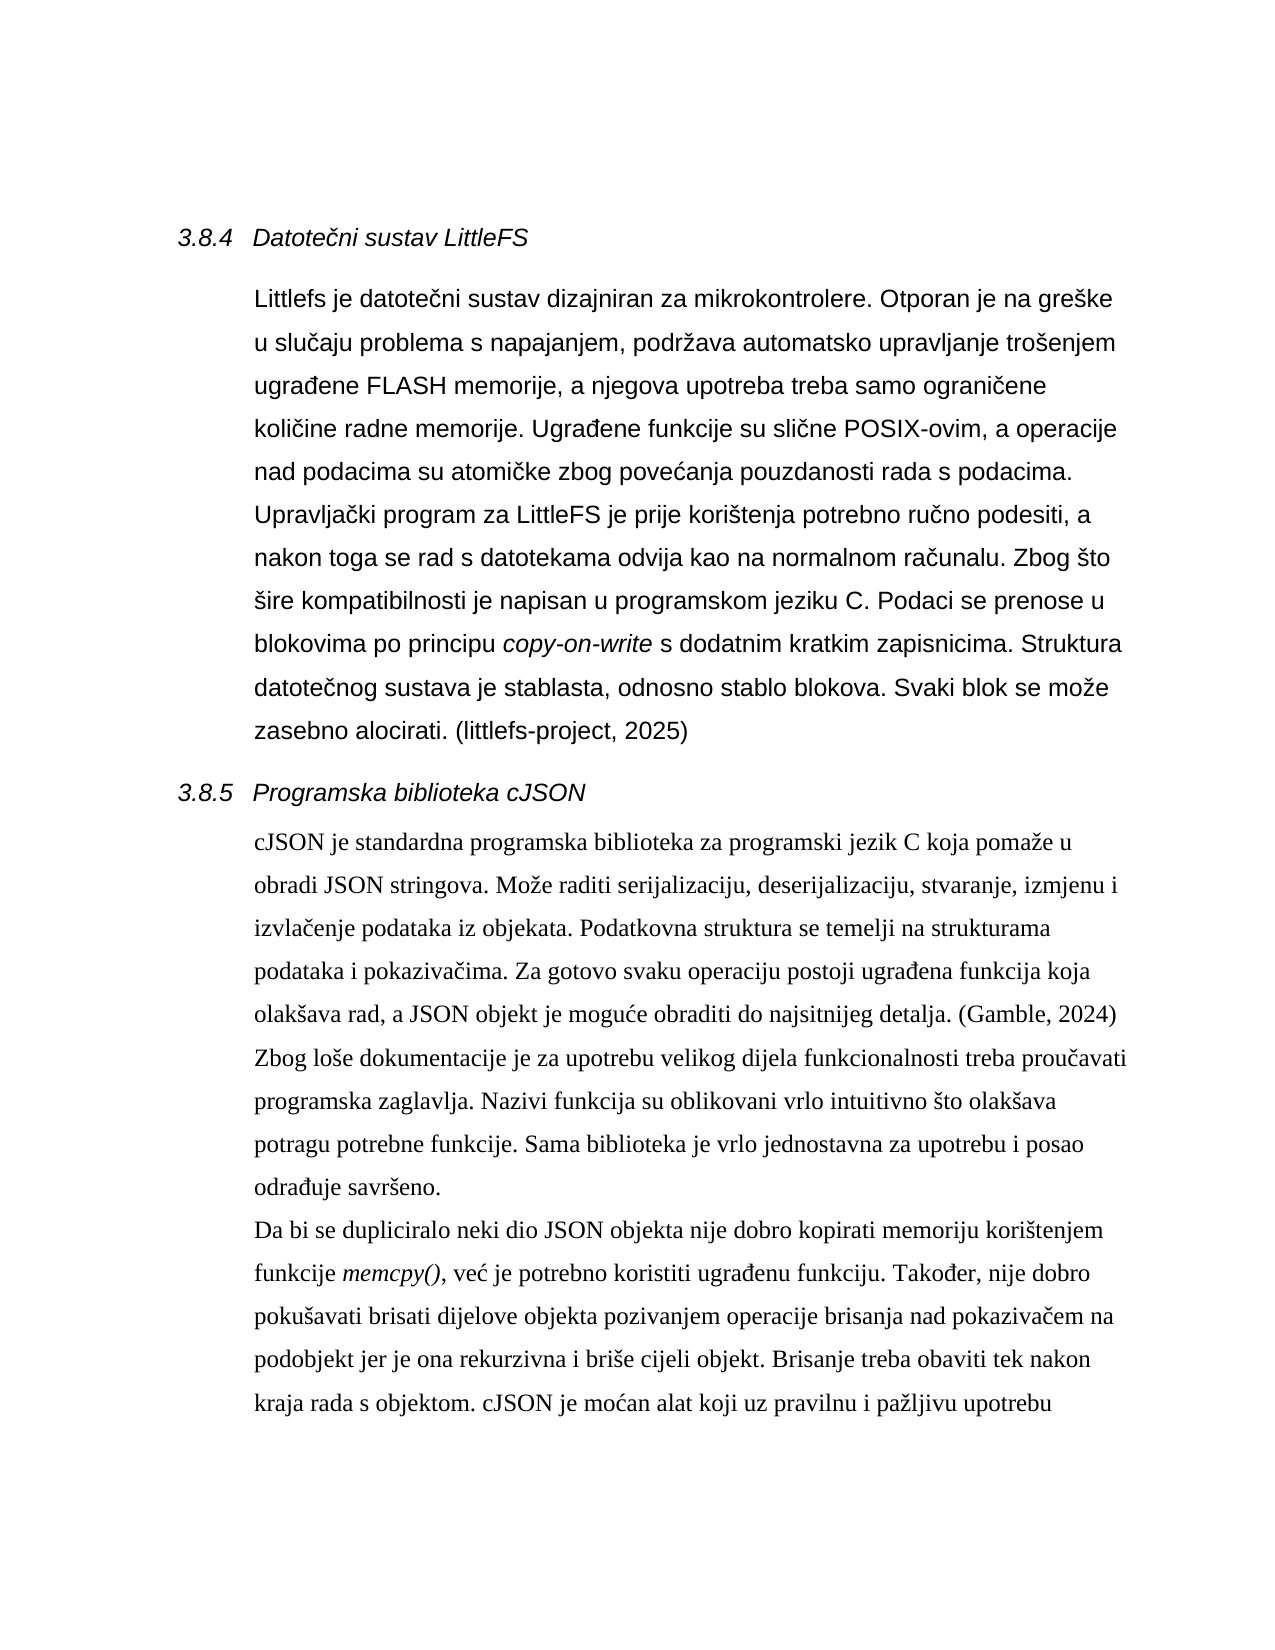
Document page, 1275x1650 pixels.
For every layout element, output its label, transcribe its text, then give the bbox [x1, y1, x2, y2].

text Da bi se dupliciralo neki dio JSON objekta nije dobro kopirati memoriju korištenjem funkcije memcpy(), već je potrebno koristiti ugrađenu funkciju. Također, nije dobro pokušavati brisati dijelove objekta pozivanjem operacije brisanja nad pokazivačem na podobjekt jer je ona rekurzivna i briše cijeli objekt. Brisanje treba obaviti tek nakon kraja rada s objektom. cJSON je moćan alat koji uz pravilnu i pažljivu upotrebu [254, 1215, 1127, 1416]
text cJSON je standardna programska biblioteka za programski jezik C koja pomaže u obradi JSON stringova. Može raditi serijalizaciju, deserijalizaciju, stvaranje, izmjenu i izvlačenje podataka iz objekata. Podatkovna struktura se temelji na strukturama podataka i pokazivačima. Za gotovo svaku operaciju postoji ugrađena funkcija koja olakšava rad, a JSON objekt je moguće obraditi do najsitnijeg detalja. (Gamble, 2024) Zbog loše dokumentacije je za upotrebu velikog dijela funkcionalnosti treba proučavati programska zaglavlja. Nazivi funkcija su oblikovani vrlo intuitivno što olakšava potragu potrebne funkcije. Sama biblioteka je vrlo jednostavna za upotrebu i posao odrađuje savršeno. [254, 827, 1127, 1201]
subtitle Datotečni sustav LittleFS [177, 223, 1127, 251]
subtitle Littlefs je datotečni sustav dizajniran za mikrokontrolere. Otporan je na greške u slučaju problema s napajanjem, podržava automatsko upravljanje trošenjem ugrađene FLASH memorije, a njegova upotreba treba samo ograničene količine radne memorije. Ugrađene funkcije su slične POSIX-ovim, a operacije nad podacima su atomičke zbog povećanja pouzdanosti rada s podacima. Upravljački program za LittleFS je prije korištenja potrebno ručno podesiti, a nakon toga se rad s datotekama odvija kao na normalnom računalu. Zbog što šire kompatibilnosti je napisan u programskom jeziku C. Podaci se prenose u blokovima po principu copy-on-write s dodatnim kratkim zapisnicima. Struktura datotečnog sustava je stablasta, odnosno stablo blokova. Svaki blok se može zasebno alocirati. (littlefs-project, 2025) [254, 284, 1127, 744]
subtitle Programska biblioteka cJSON [177, 778, 1127, 806]
